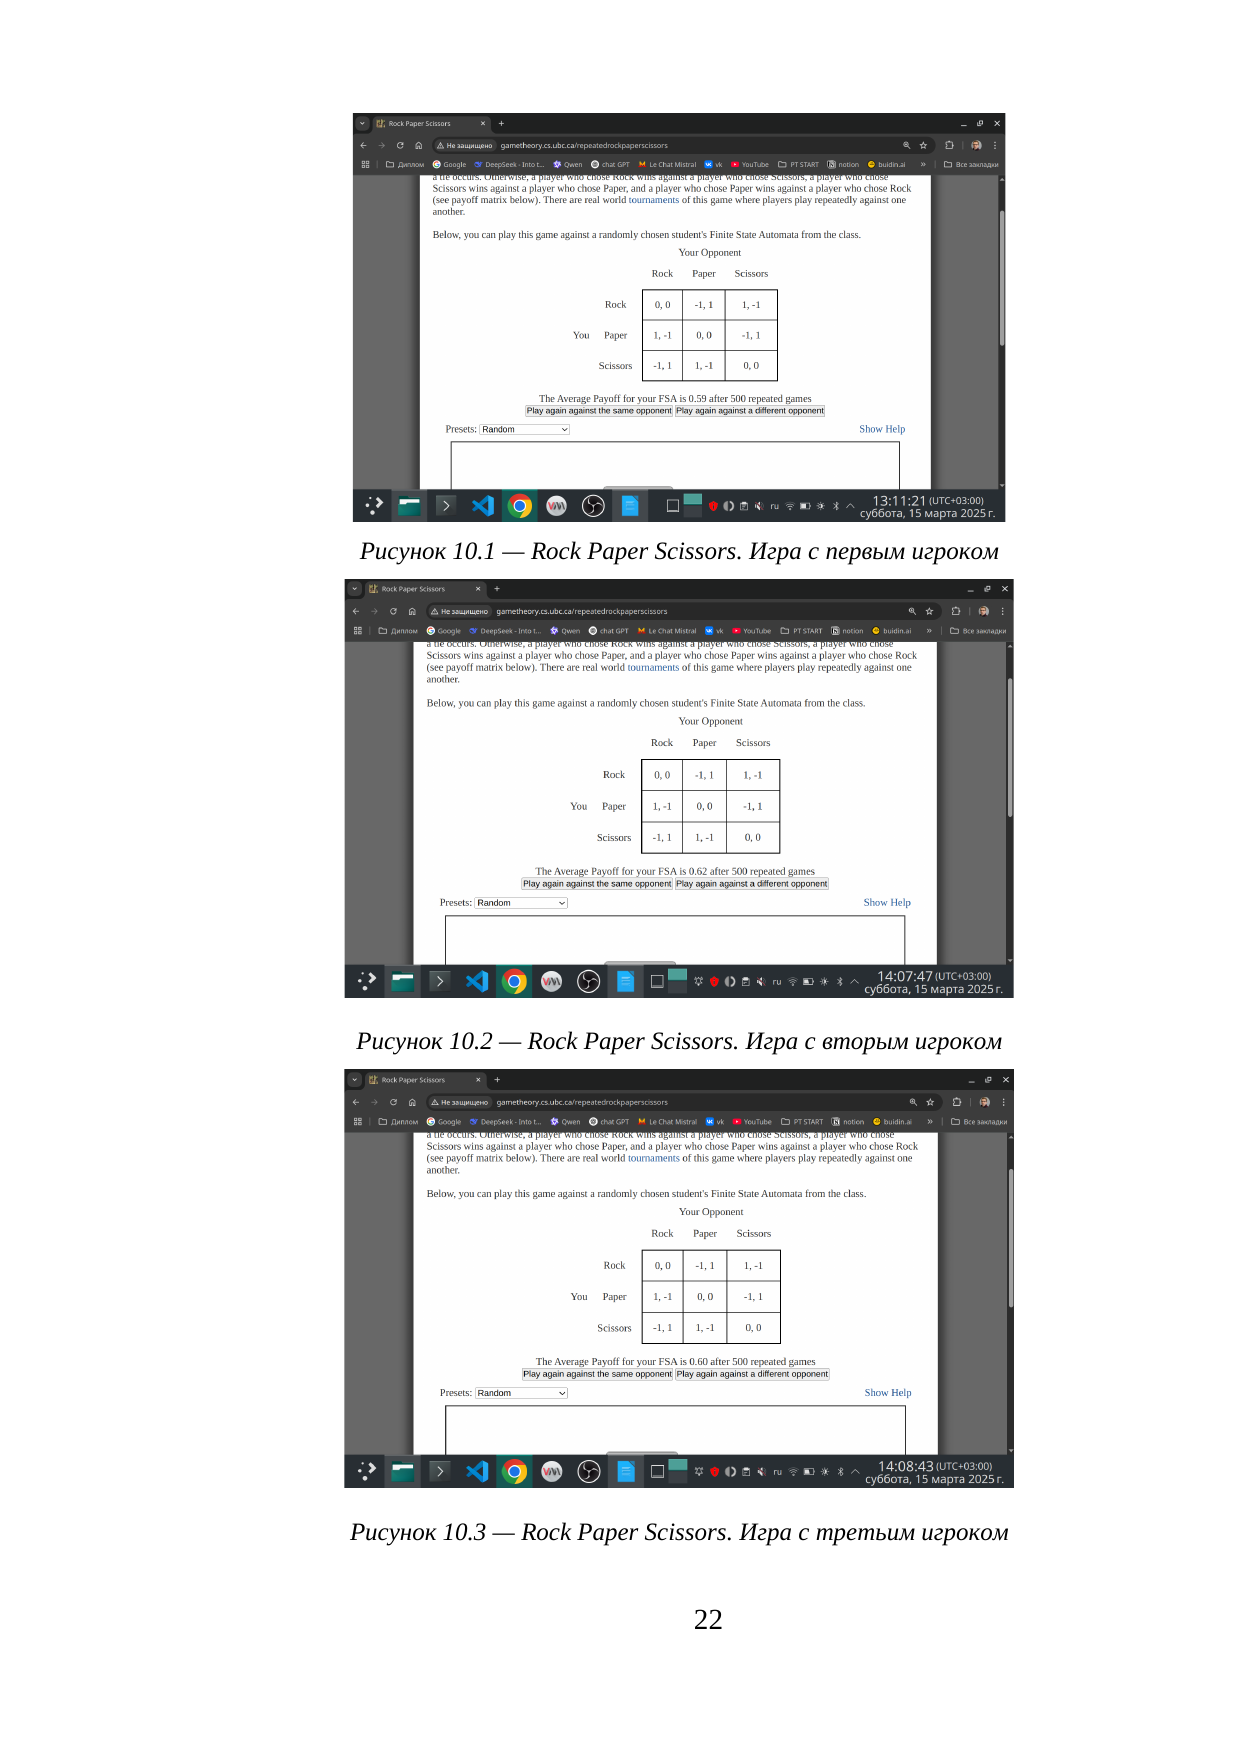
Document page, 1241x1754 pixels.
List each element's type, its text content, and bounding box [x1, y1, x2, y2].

picture [352, 113, 1006, 522]
picture [344, 1069, 1014, 1488]
text Рисунок 10.2 — Rock Paper Scissors. Игра с вторым игроком [177, 579, 1181, 1055]
text Рисунок 10.3 — Rock Paper Scissors. Игра с третьим игроком [177, 1069, 1181, 1545]
text Рисунок 10.1 — Rock Paper Scissors. Игра с первым игроком [177, 118, 1181, 564]
picture [344, 579, 1014, 998]
